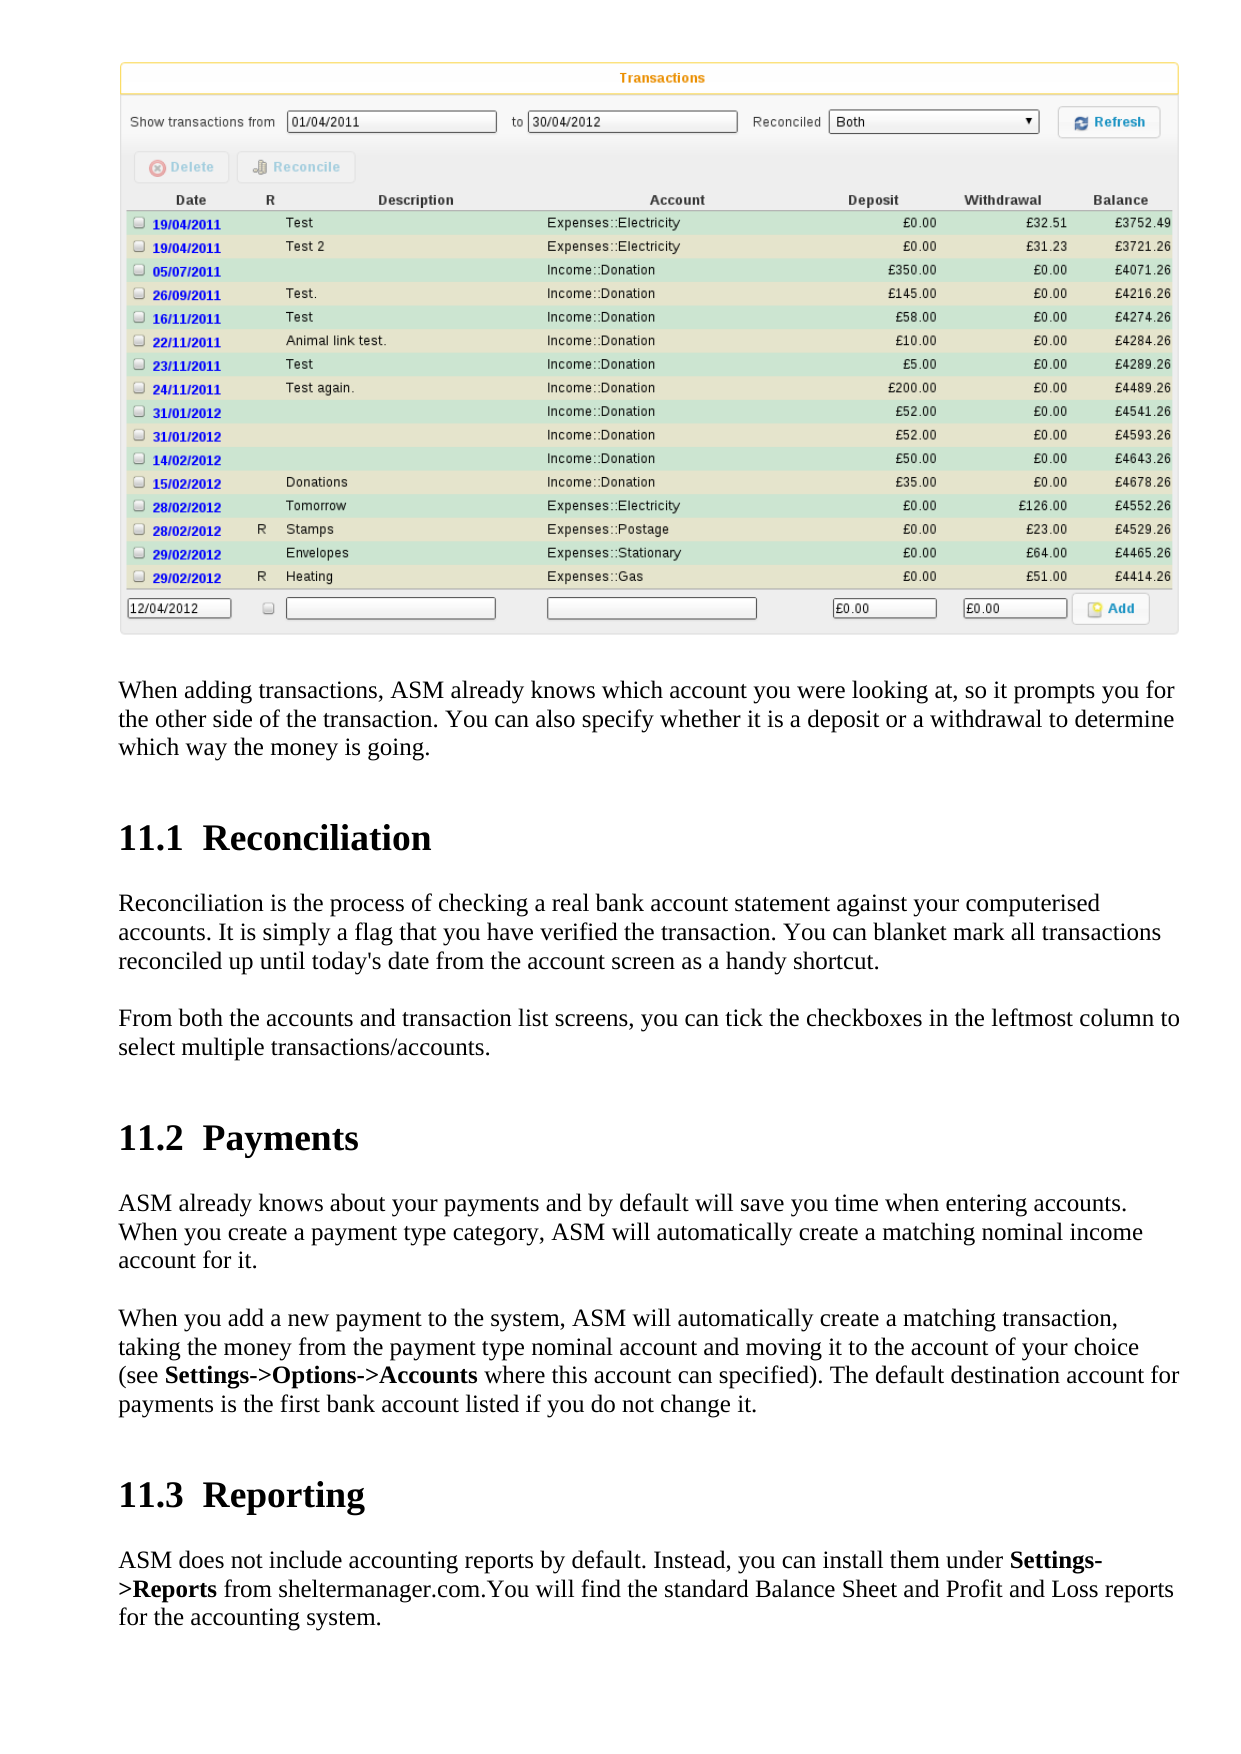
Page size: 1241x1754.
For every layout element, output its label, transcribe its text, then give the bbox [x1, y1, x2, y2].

text When adding transactions, ASM already knows which account you were looking at, so it prompts you for the other side of the transaction. You can also specify whether it is a deposit or a withdrawal to determine which way the money is going. [118, 675, 1181, 761]
text ASM already knows about your payments and by default will save you time when entering accounts. [118, 1188, 1181, 1217]
text ASM does not include accounting reports by default. Instead, you can install them under Settings->Reports from sheltermanager.com.You will find the standard Balance Sheet and Profit and Loss reports for the accounting system. [118, 1545, 1181, 1631]
text Reconciliation is the process of checking a real bank account statement against your computerised accounts. It is simply a flag that you have verified the transaction. You can blanket mark all transactions reconciled up until today's date from the account screen as a handy shortcut. [118, 888, 1181, 974]
picture [118, 59, 1182, 641]
text When you create a payment type category, ASM will automatically create a matching nominal income account for it. [118, 1217, 1181, 1274]
subtitle Reporting [118, 1472, 1181, 1516]
subtitle Reconciliation [118, 816, 1181, 859]
text From both the accounts and transaction list screens, you can tick the checkboxes in the leftmost column to select multiple transactions/accounts. [118, 1003, 1181, 1061]
subtitle Payments [118, 1115, 1181, 1158]
text When you add a new payment to the system, ASM will automatically create a matching transaction, taking the money from the payment type nominal account and moving it to the account of your choice (see Settings->Options->Accounts where this account can specified). The default destination account for payments is the first bank account listed if you do not change it. [118, 1303, 1181, 1418]
